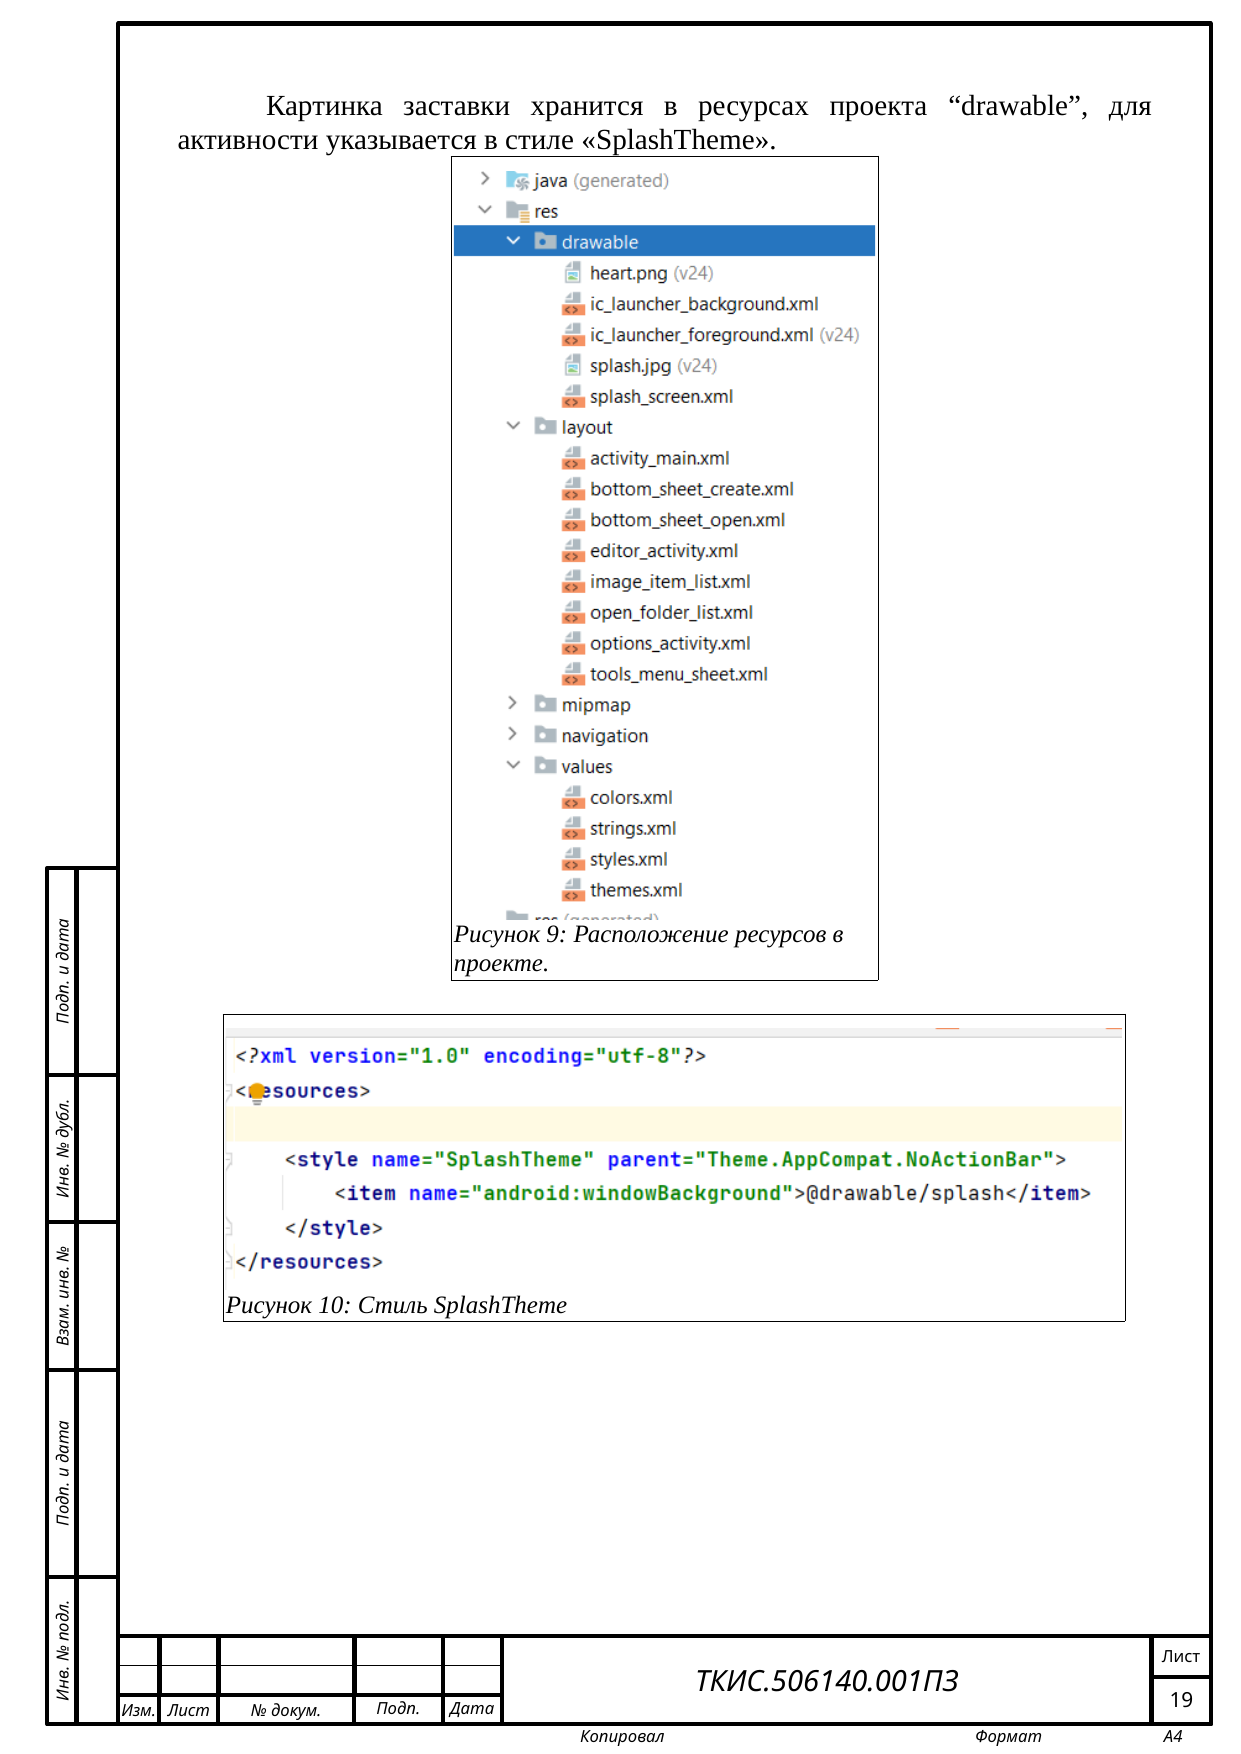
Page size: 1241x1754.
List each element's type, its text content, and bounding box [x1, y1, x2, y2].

text Рисунок 9: Расположение ресурсов в проекте. [454, 920, 875, 977]
text Картинка заставки хранится в ресурсах проекта “drawable”, для активности указывается в стиле «SplashTheme». [177, 88, 1152, 156]
picture [453, 171, 876, 920]
text Рисунок 10: Стиль SplashTheme [226, 1290, 1122, 1318]
picture [225, 1028, 1122, 1290]
